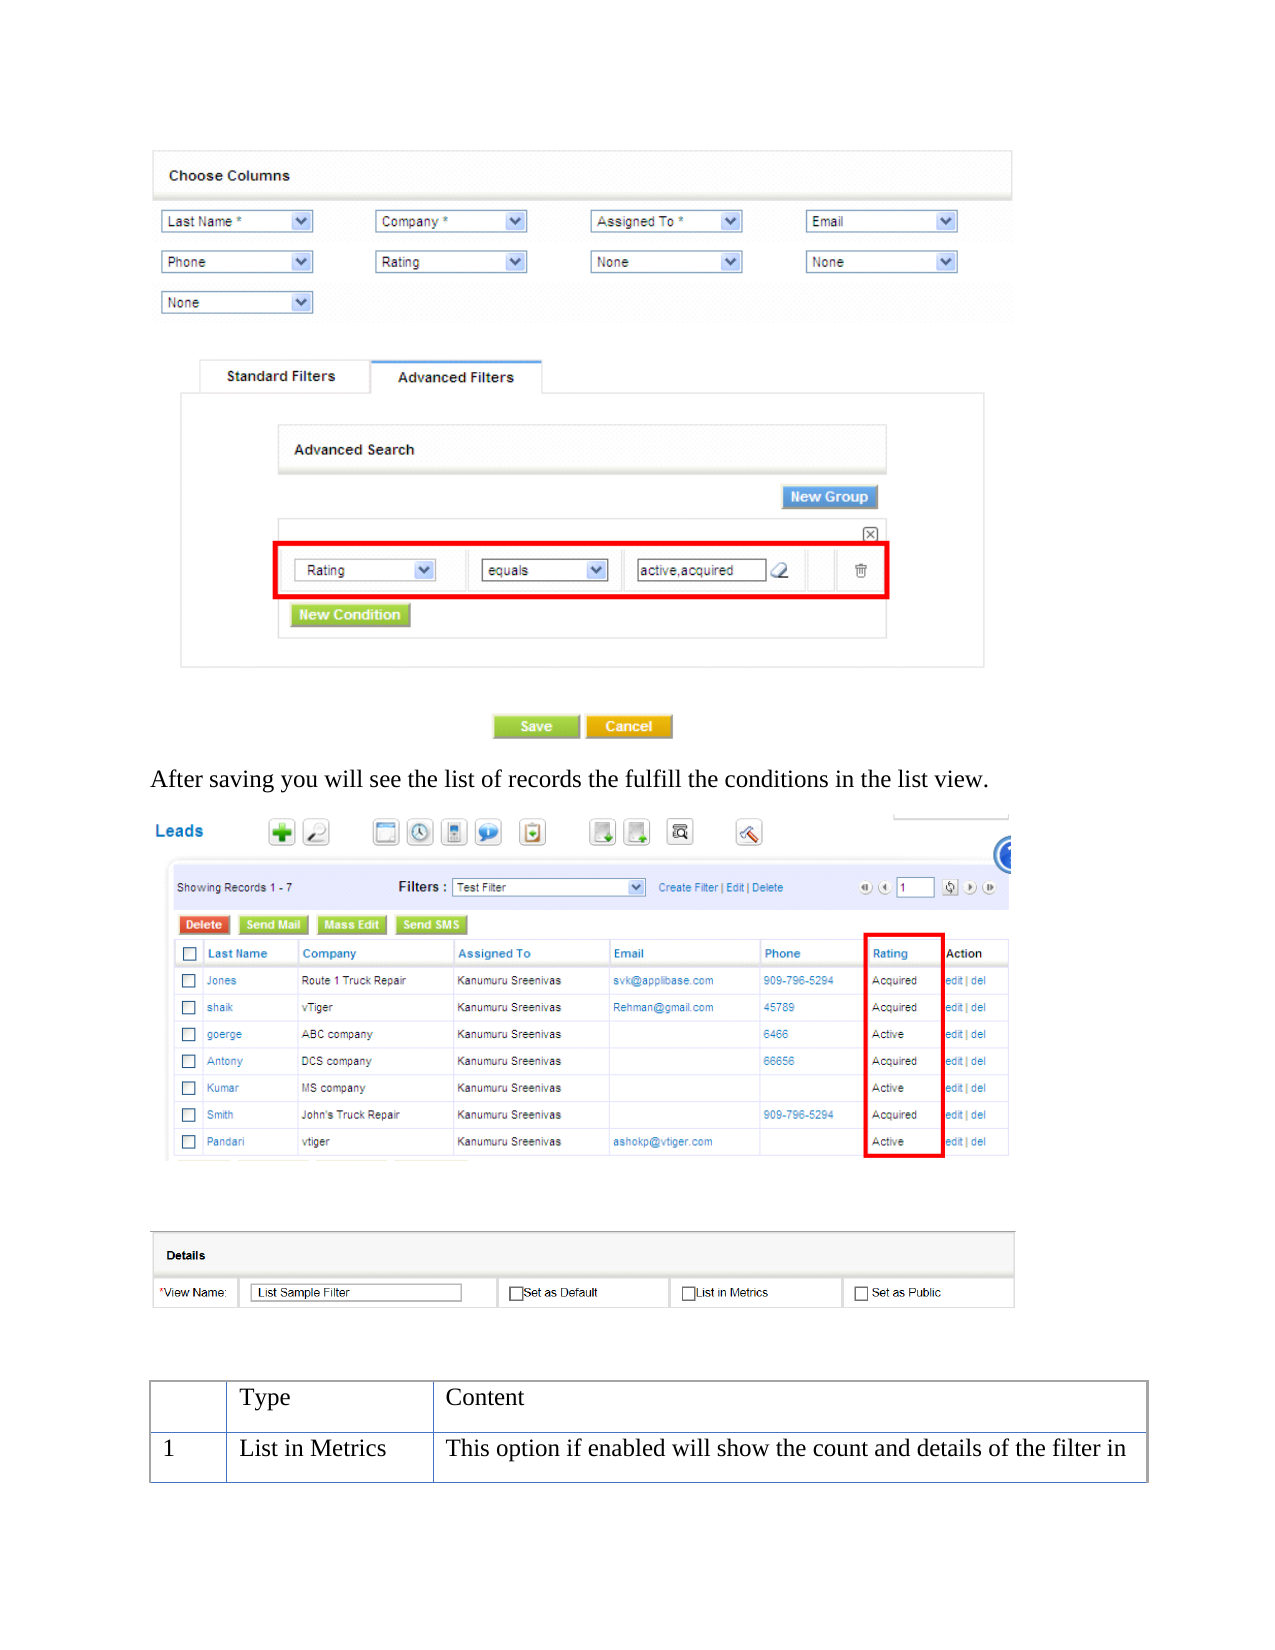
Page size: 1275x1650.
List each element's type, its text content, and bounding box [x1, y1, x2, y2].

table_header Content [434, 1382, 1146, 1432]
table_cell List in Metrics [227, 1433, 433, 1482]
table_cell This option if enabled will show the count and details of the filter in [434, 1433, 1146, 1482]
picture [150, 150, 1014, 744]
picture [150, 1231, 1016, 1310]
picture [150, 814, 1011, 1161]
table_header [151, 1382, 226, 1432]
table_cell 1 [151, 1433, 226, 1482]
text After saving you will see the list of records the fulfill the conditions in the list view. [150, 764, 1125, 793]
table_header Type [227, 1382, 433, 1432]
